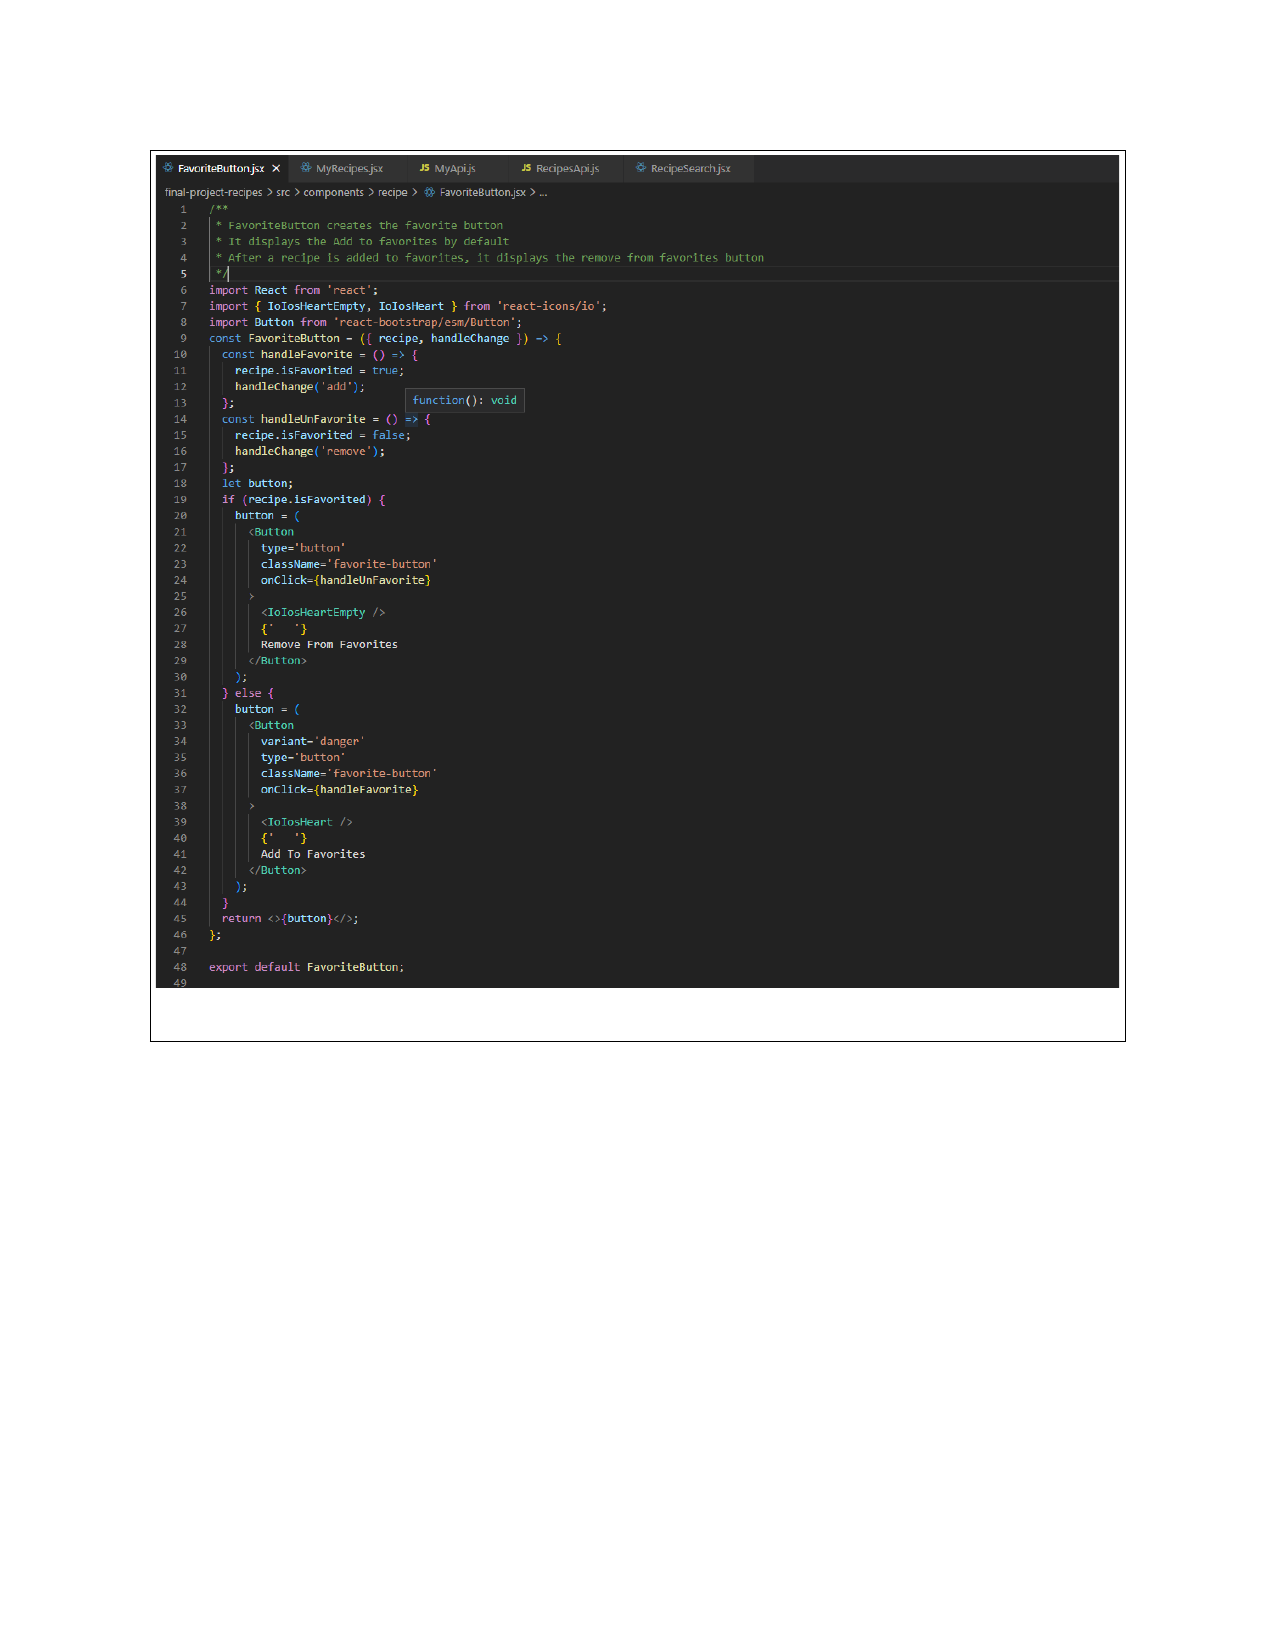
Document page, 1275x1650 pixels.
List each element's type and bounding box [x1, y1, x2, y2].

table_cell [151, 151, 1125, 1041]
picture [155, 155, 1120, 988]
